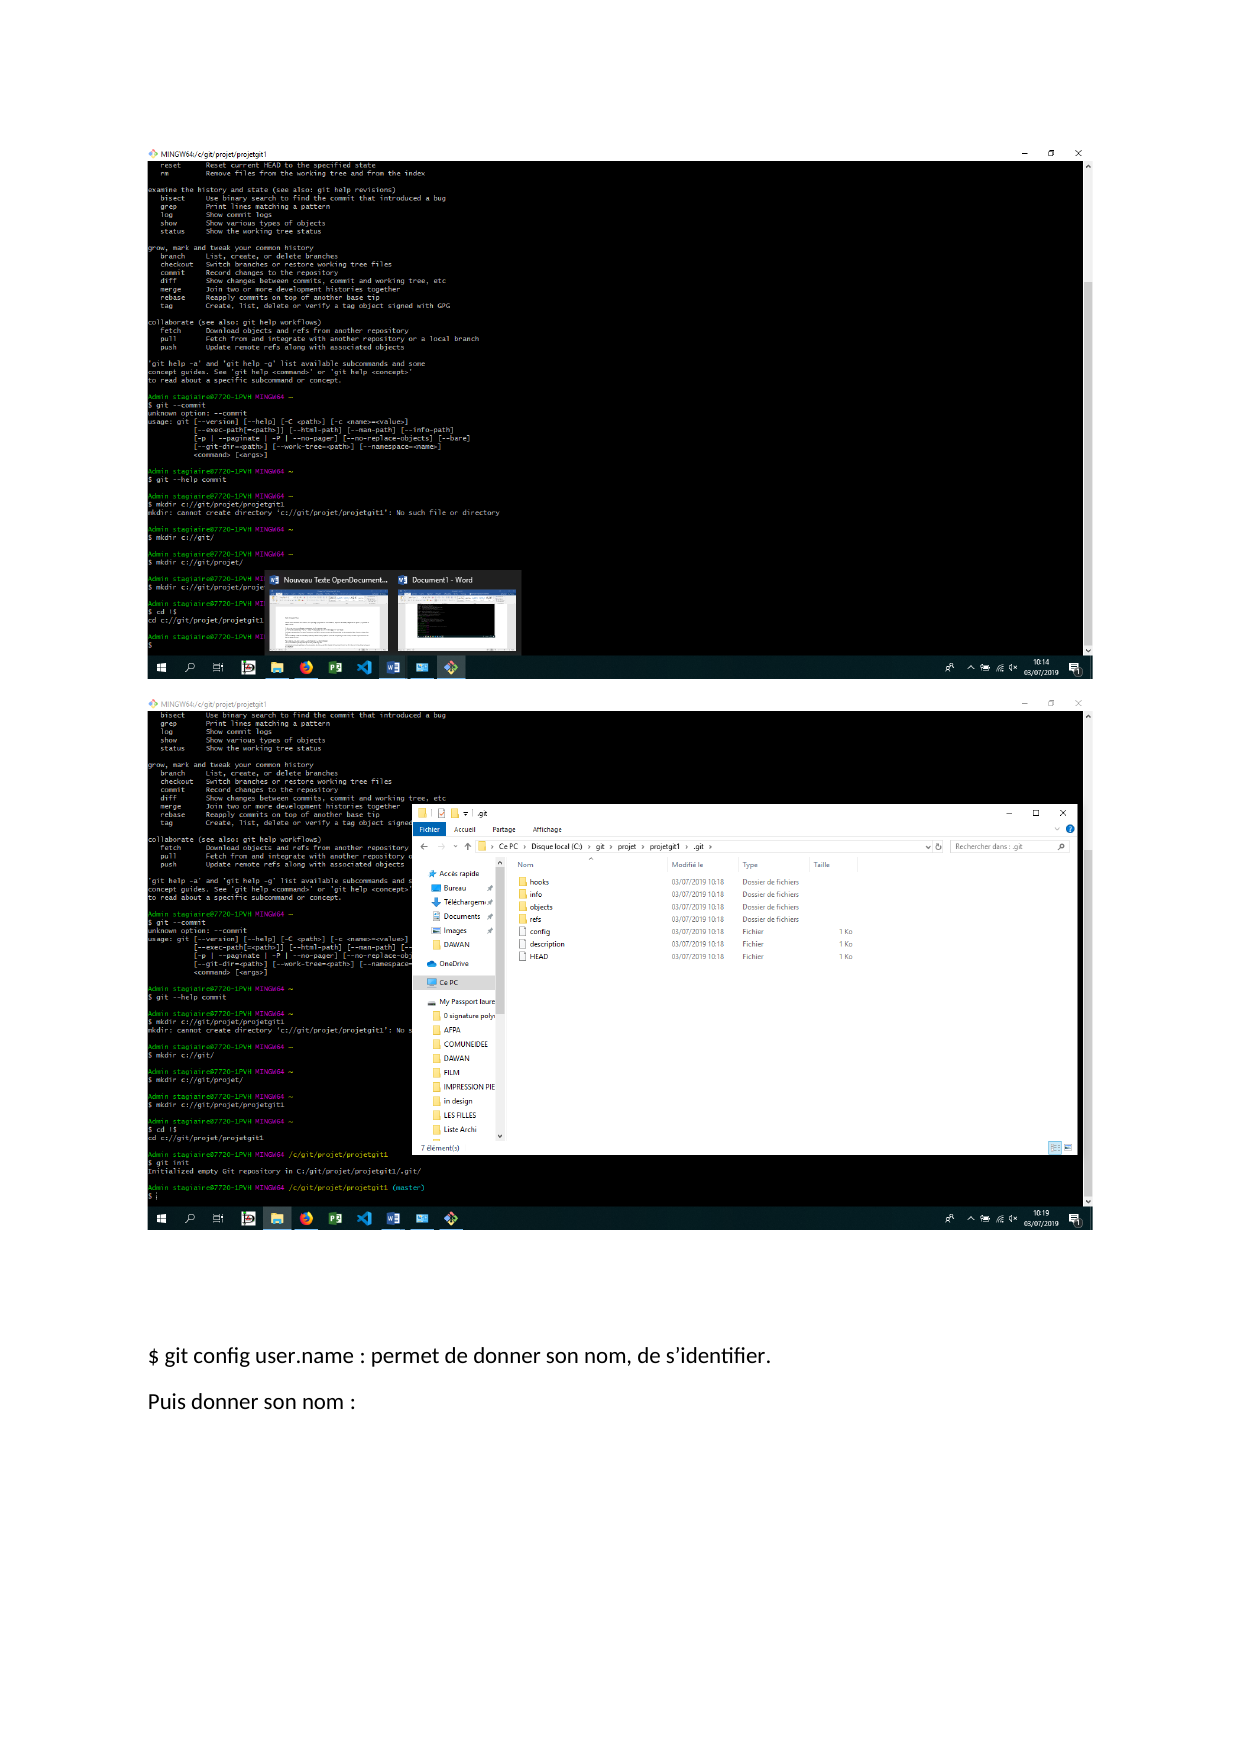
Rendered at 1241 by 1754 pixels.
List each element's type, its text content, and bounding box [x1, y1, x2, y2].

text Puis donner son nom : [148, 1387, 1093, 1416]
text $ git config user.name : permet de donner son nom, de s’identifier. [148, 1341, 1093, 1369]
picture [147, 697, 1093, 1230]
picture [147, 147, 1093, 679]
